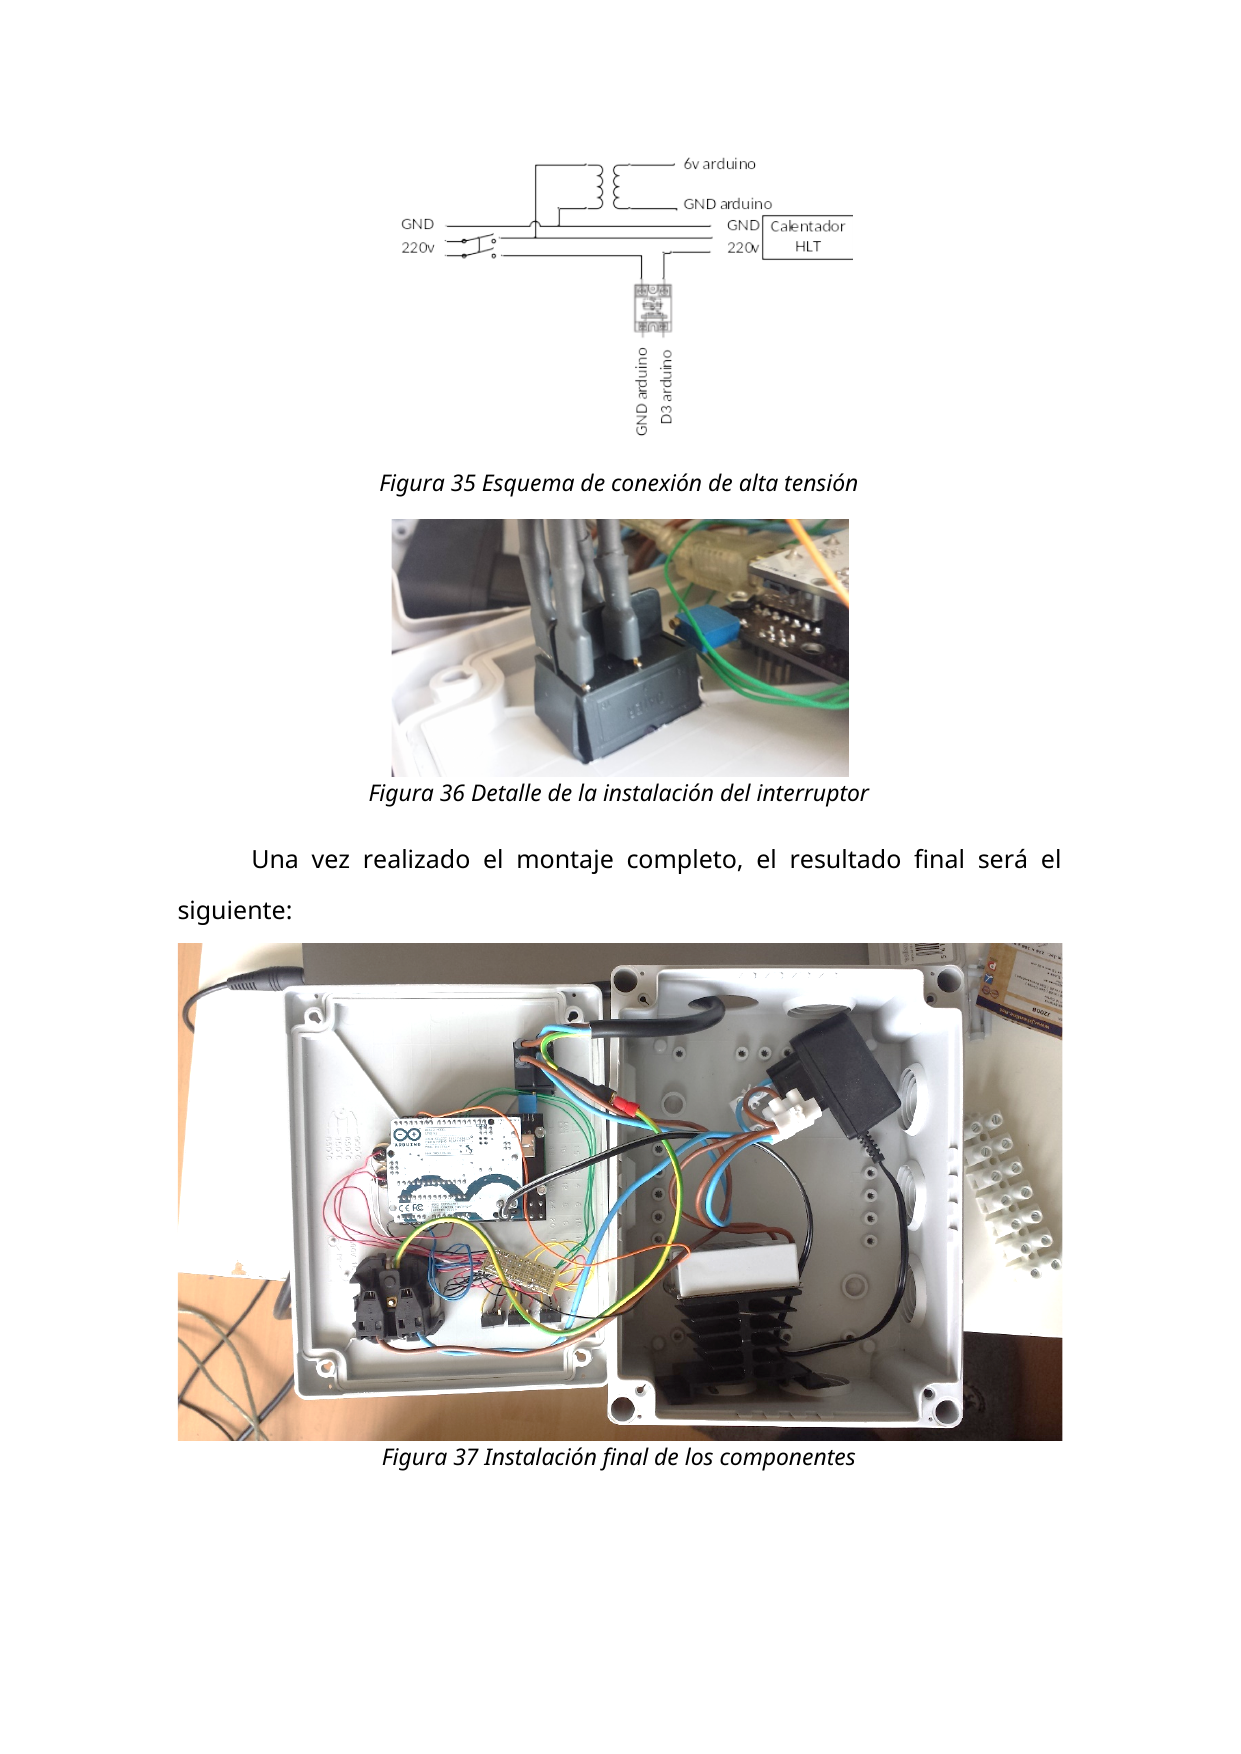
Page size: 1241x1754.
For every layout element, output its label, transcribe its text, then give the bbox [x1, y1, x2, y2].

text Figura 36 Detalle de la instalación del interruptor [177, 777, 1063, 808]
text Figura 37 Instalación final de los componentes [177, 1441, 1063, 1472]
text Figura 35 Esquema de conexión de alta tensión [177, 467, 1063, 498]
text Una vez realizado el montaje completo, el resultado final será el siguiente: [177, 842, 1063, 927]
